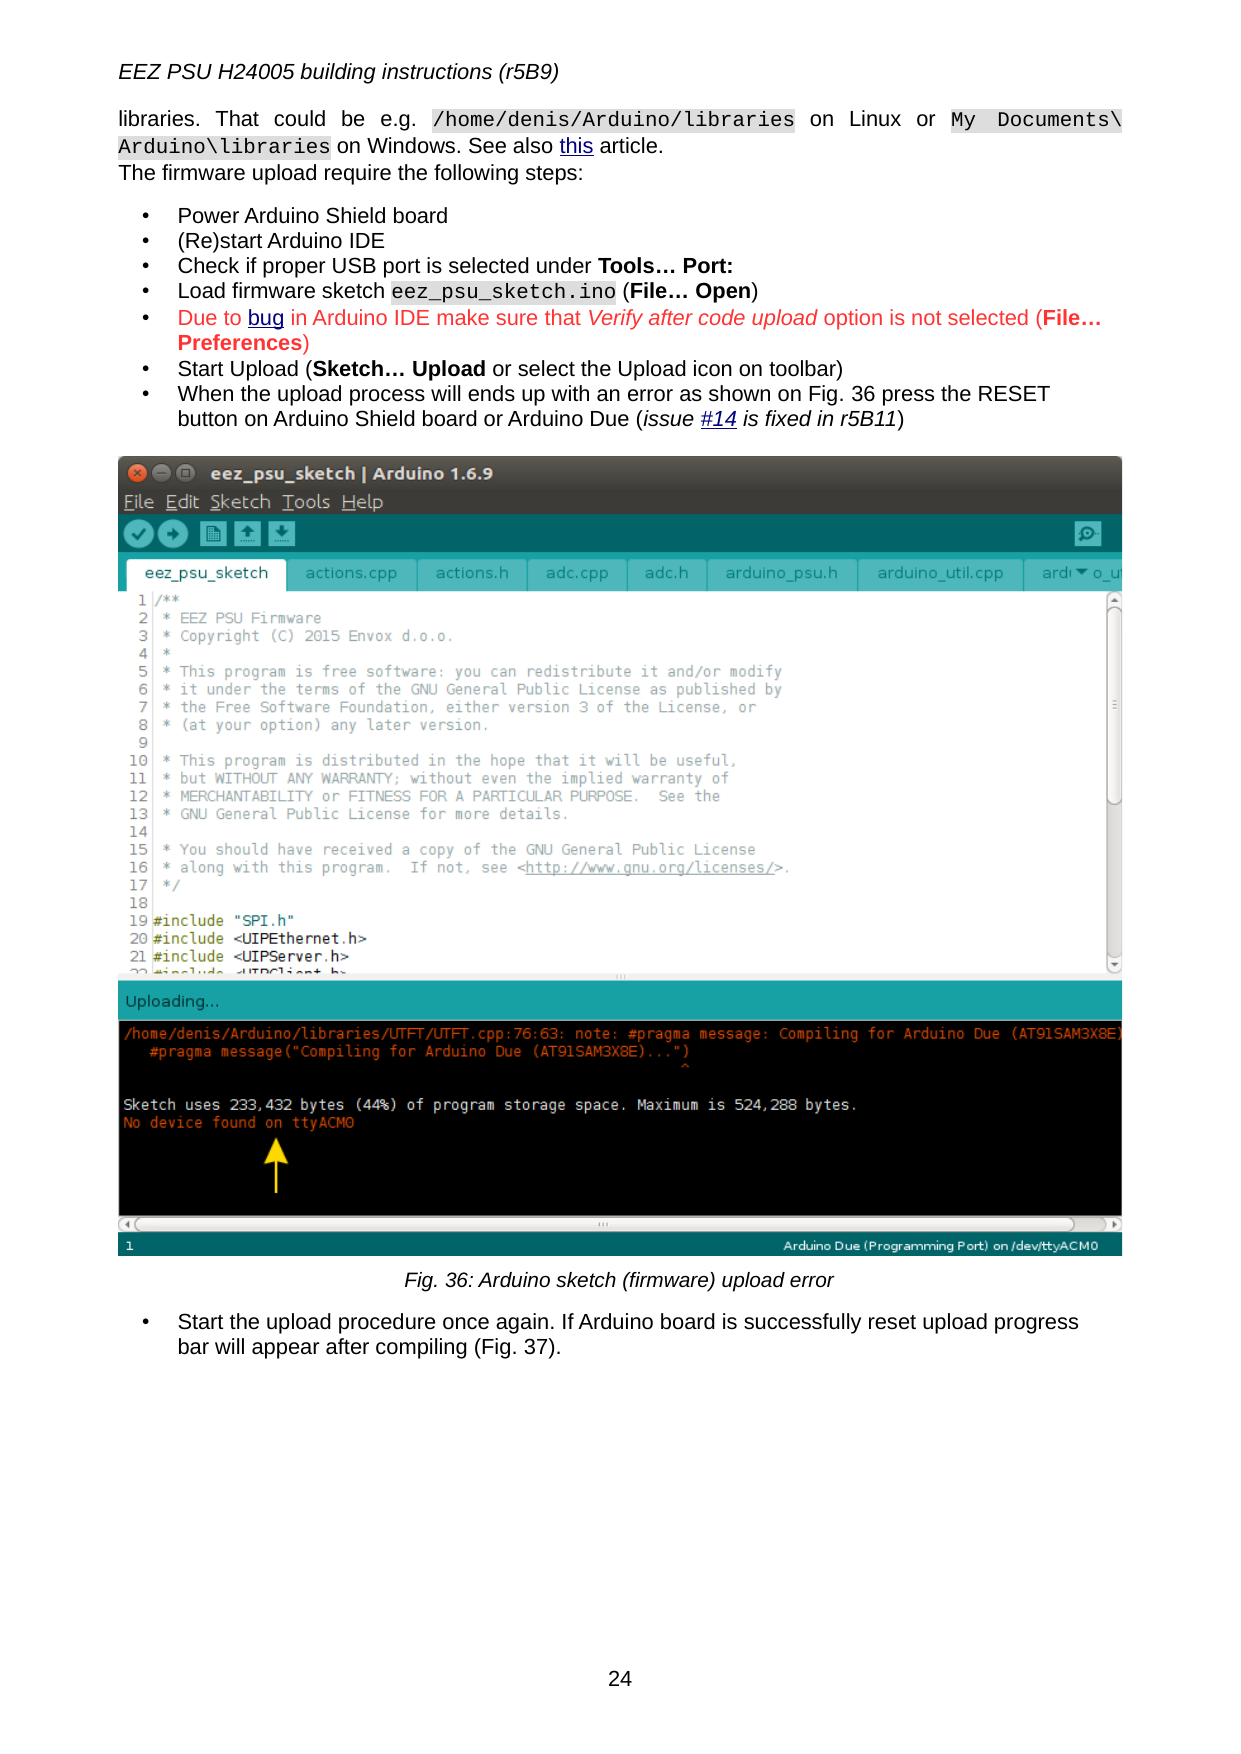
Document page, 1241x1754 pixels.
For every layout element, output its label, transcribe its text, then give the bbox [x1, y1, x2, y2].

picture [118, 456, 1123, 1256]
list Start Upload (Sketch… Upload or select the Upload icon on toolbar) [142, 356, 1110, 381]
list Due to bug in Arduino IDE make sure that Verify after code upload option is not selected (File… Preferences) [142, 305, 1110, 356]
list Load firmware sketch eez_psu_sketch.ino (File… Open) [142, 278, 1110, 305]
list Power Arduino Shield board [142, 203, 1110, 228]
list (Re)start Arduino IDE [142, 228, 1110, 253]
list Fig. 36: Arduino sketch (firmware) upload error [118, 1256, 1122, 1292]
list Check if proper USB port is selected under Tools… Port: [142, 253, 1110, 278]
list When the upload process will ends up with an error as shown on Fig. 36 press the RESET button on Arduino Shield board or Arduino Due (issue #14 is fixed in r5B11) [142, 381, 1110, 431]
text libraries. That could be e.g. /home/denis/Arduino/libraries on Linux or My Documents\Arduino\libraries on Windows. See also this article. [118, 106, 1122, 160]
list Start the upload procedure once again. If Arduino board is successfully reset upload progress bar will appear after compiling (Fig. 37). [118, 1292, 1122, 1359]
